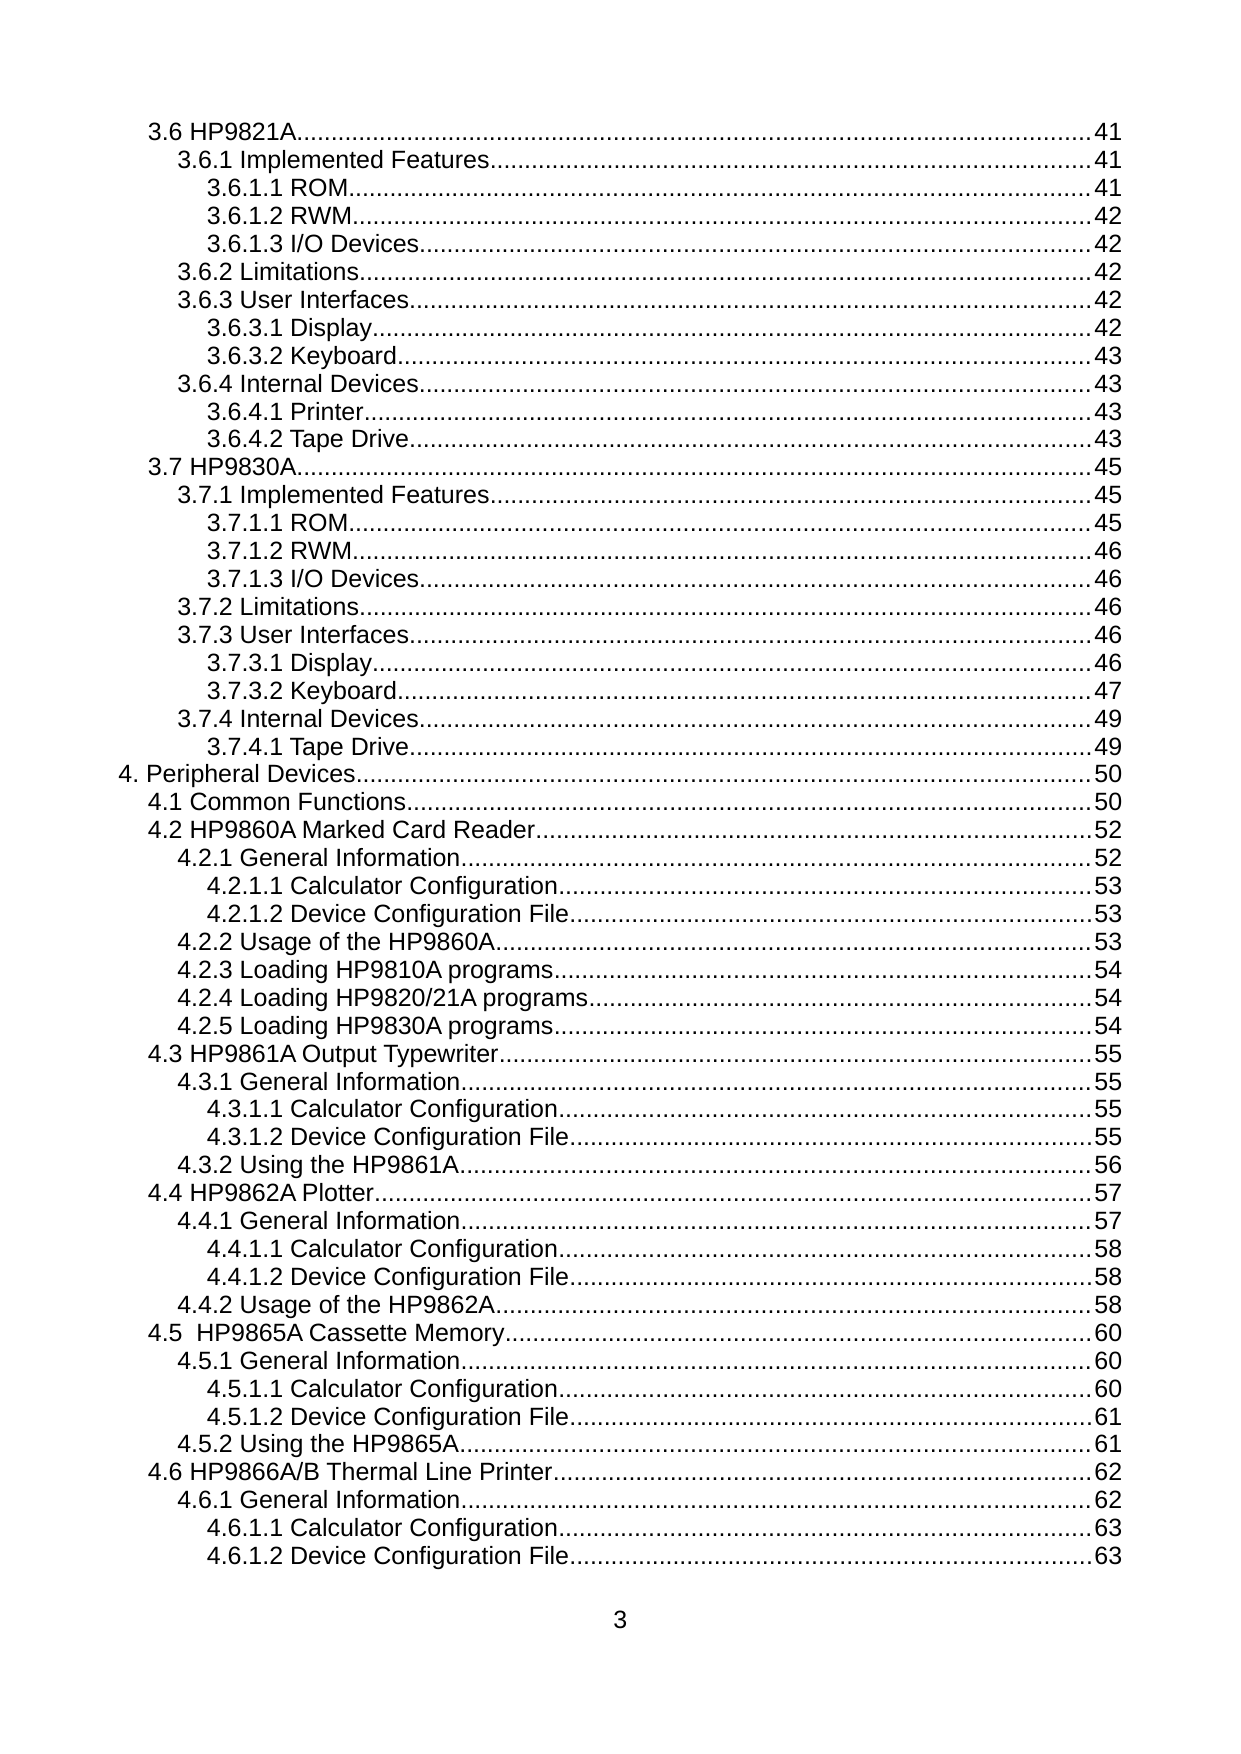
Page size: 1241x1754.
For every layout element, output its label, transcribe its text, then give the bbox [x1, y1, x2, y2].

text 3.6.3.2 Keyboard 43 [207, 341, 1122, 369]
text 4.5.1.2 Device Configuration File 61 [207, 1402, 1122, 1430]
text 3.6.1.2 RWM 42 [207, 202, 1122, 230]
text 3.7.1.3 I/O Devices 46 [207, 565, 1122, 593]
text 4. Peripheral Devices 50 [118, 760, 1122, 788]
text 3.6.1.1 ROM 41 [207, 174, 1122, 202]
text 4.2.1.2 Device Configuration File 53 [207, 900, 1122, 928]
text 3.7.3.1 Display 46 [207, 648, 1122, 676]
text 4.4.2 Usage of the HP9862A 58 [177, 1291, 1122, 1318]
text 4.6.1.2 Device Configuration File 63 [207, 1542, 1122, 1570]
text 3.7.1.1 ROM 45 [207, 509, 1122, 537]
text 3.6.1 Implemented Features 41 [177, 146, 1122, 174]
text 4.5.1 General Information 60 [177, 1346, 1122, 1374]
text 3.7.1.2 RWM 46 [207, 537, 1122, 565]
text 4.2.2 Usage of the HP9860A 53 [177, 928, 1122, 956]
text 3.7.4.1 Tape Drive 49 [207, 732, 1122, 760]
text 3.7 HP9830A 45 [148, 453, 1122, 481]
text 3.6.3.1 Display 42 [207, 313, 1122, 341]
text 4.4 HP9862A Plotter 57 [148, 1179, 1122, 1207]
text 3.7.3 User Interfaces 46 [177, 621, 1122, 648]
text 4.5.2 Using the HP9865A 61 [177, 1430, 1122, 1458]
text 4.5.1.1 Calculator Configuration 60 [207, 1374, 1122, 1402]
text 4.6.1.1 Calculator Configuration 63 [207, 1514, 1122, 1542]
text 4.3.1.2 Device Configuration File 55 [207, 1123, 1122, 1151]
text 4.2.4 Loading HP9820/21A programs 54 [177, 983, 1122, 1011]
text 3.7.2 Limitations 46 [177, 593, 1122, 621]
text 3.7.1 Implemented Features 45 [177, 481, 1122, 509]
text 4.2.5 Loading HP9830A programs 54 [177, 1011, 1122, 1039]
text 4.3.2 Using the HP9861A 56 [177, 1151, 1122, 1179]
text 4.2.1 General Information 52 [177, 844, 1122, 872]
text 3.6.4.1 Printer 43 [207, 397, 1122, 425]
text 3.7.4 Internal Devices 49 [177, 704, 1122, 732]
text 4.3.1 General Information 55 [177, 1067, 1122, 1095]
text 3.6.4.2 Tape Drive 43 [207, 425, 1122, 453]
text 4.4.1.1 Calculator Configuration 58 [207, 1235, 1122, 1263]
text 4.6.1 General Information 62 [177, 1486, 1122, 1514]
text 4.2.3 Loading HP9810A programs 54 [177, 956, 1122, 983]
text 3.6.1.3 I/O Devices 42 [207, 230, 1122, 258]
text 4.2.1.1 Calculator Configuration 53 [207, 872, 1122, 900]
text 3.7.3.2 Keyboard 47 [207, 676, 1122, 704]
text 3.6 HP9821A 41 [148, 118, 1122, 146]
text 4.1 Common Functions 50 [148, 788, 1122, 816]
text 4.6 HP9866A/B Thermal Line Printer 62 [148, 1458, 1122, 1486]
text 3.6.4 Internal Devices 43 [177, 369, 1122, 397]
text 4.3 HP9861A Output Typewriter 55 [148, 1039, 1122, 1067]
text 4.2 HP9860A Marked Card Reader 52 [148, 816, 1122, 844]
text 4.4.1.2 Device Configuration File 58 [207, 1263, 1122, 1291]
text 3.6.2 Limitations 42 [177, 258, 1122, 286]
text 4.5 HP9865A Cassette Memory 60 [148, 1318, 1122, 1346]
text 4.4.1 General Information 57 [177, 1207, 1122, 1235]
text 3.6.3 User Interfaces 42 [177, 286, 1122, 313]
text 4.3.1.1 Calculator Configuration 55 [207, 1095, 1122, 1123]
